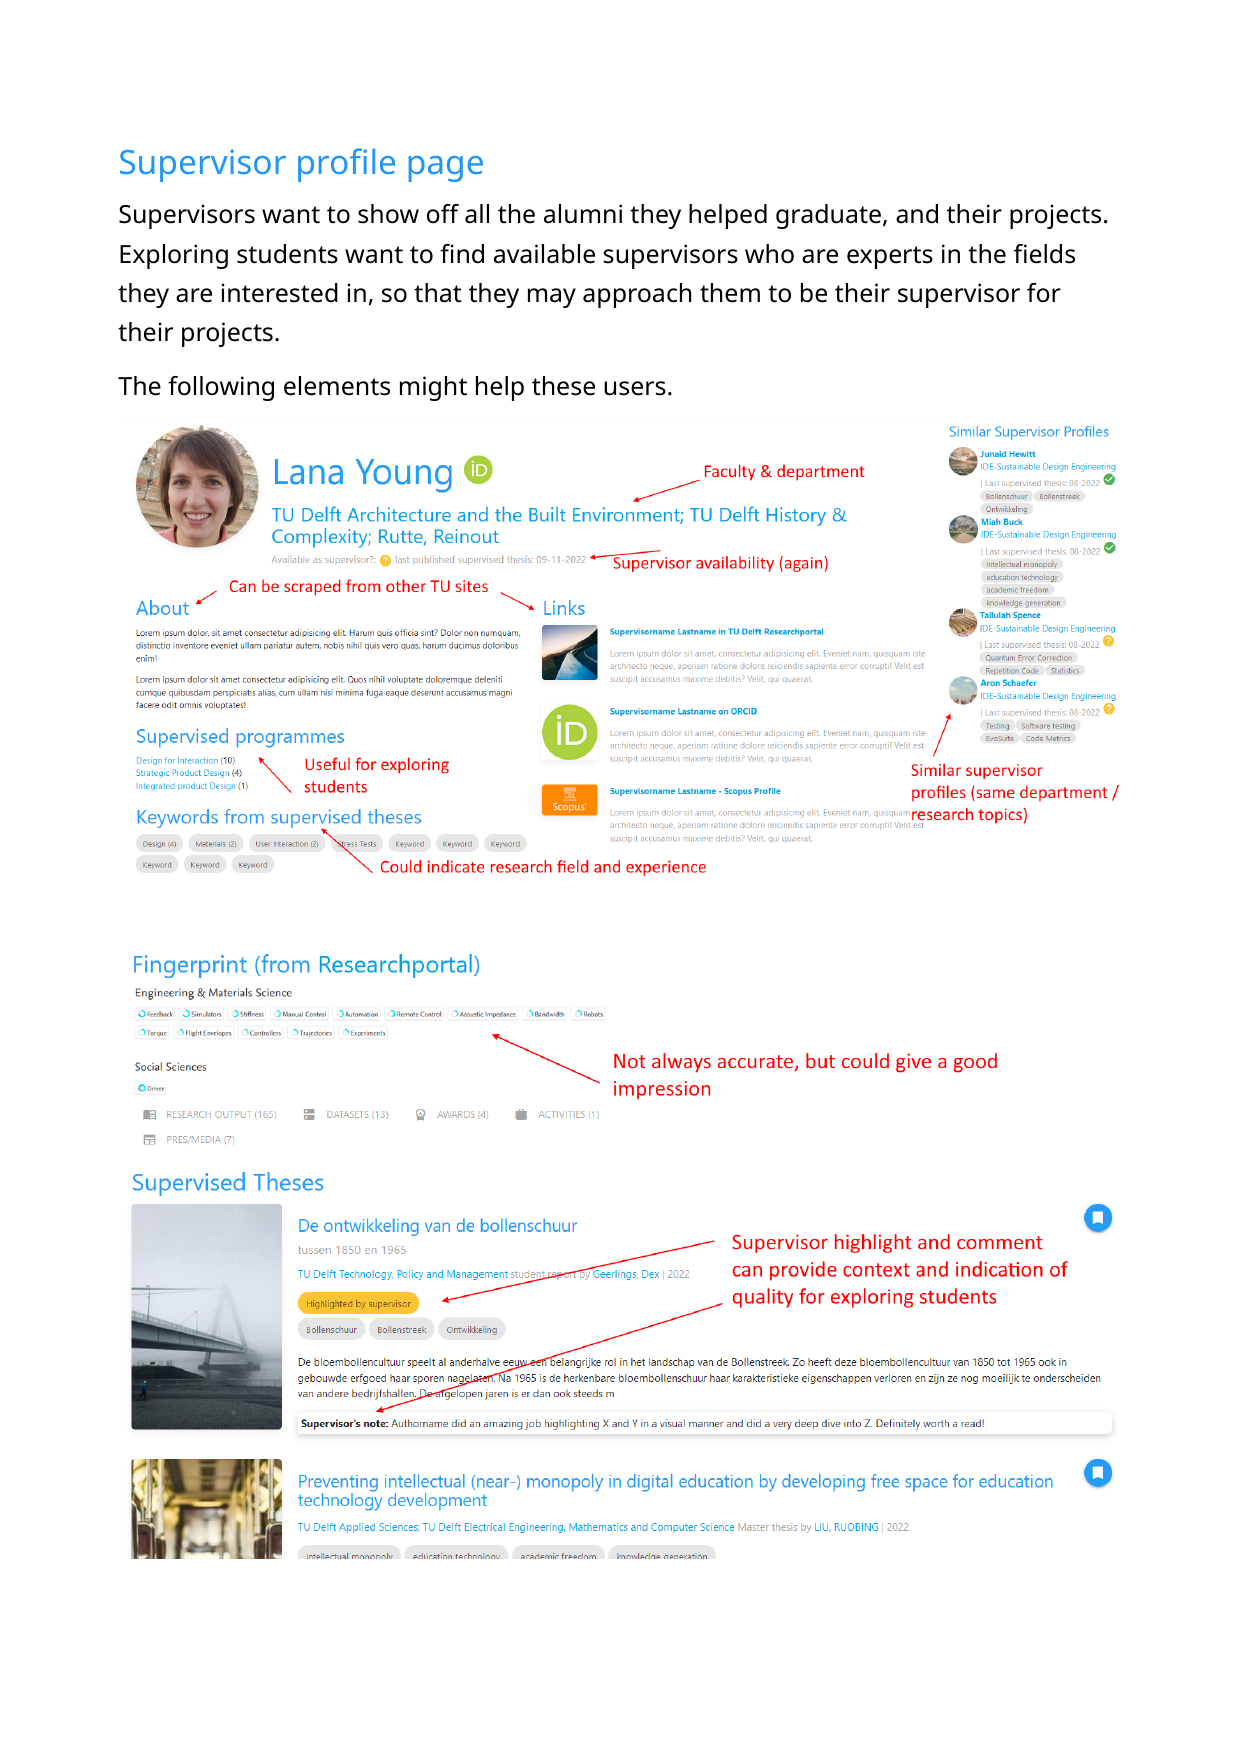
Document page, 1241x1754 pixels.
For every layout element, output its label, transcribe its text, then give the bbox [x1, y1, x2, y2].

picture [118, 417, 1123, 882]
subtitle The following elements might help these users. [118, 368, 1122, 402]
subtitle Supervisors want to show off all the alumni they helped graduate, and their projects. Exploring students want to find available supervisors who are experts in the fields they are interested in, so that they may approach them to be their supervisor for their projects. [118, 197, 1122, 349]
subtitle Supervisor profile page [118, 139, 1122, 185]
picture [118, 941, 1123, 1559]
